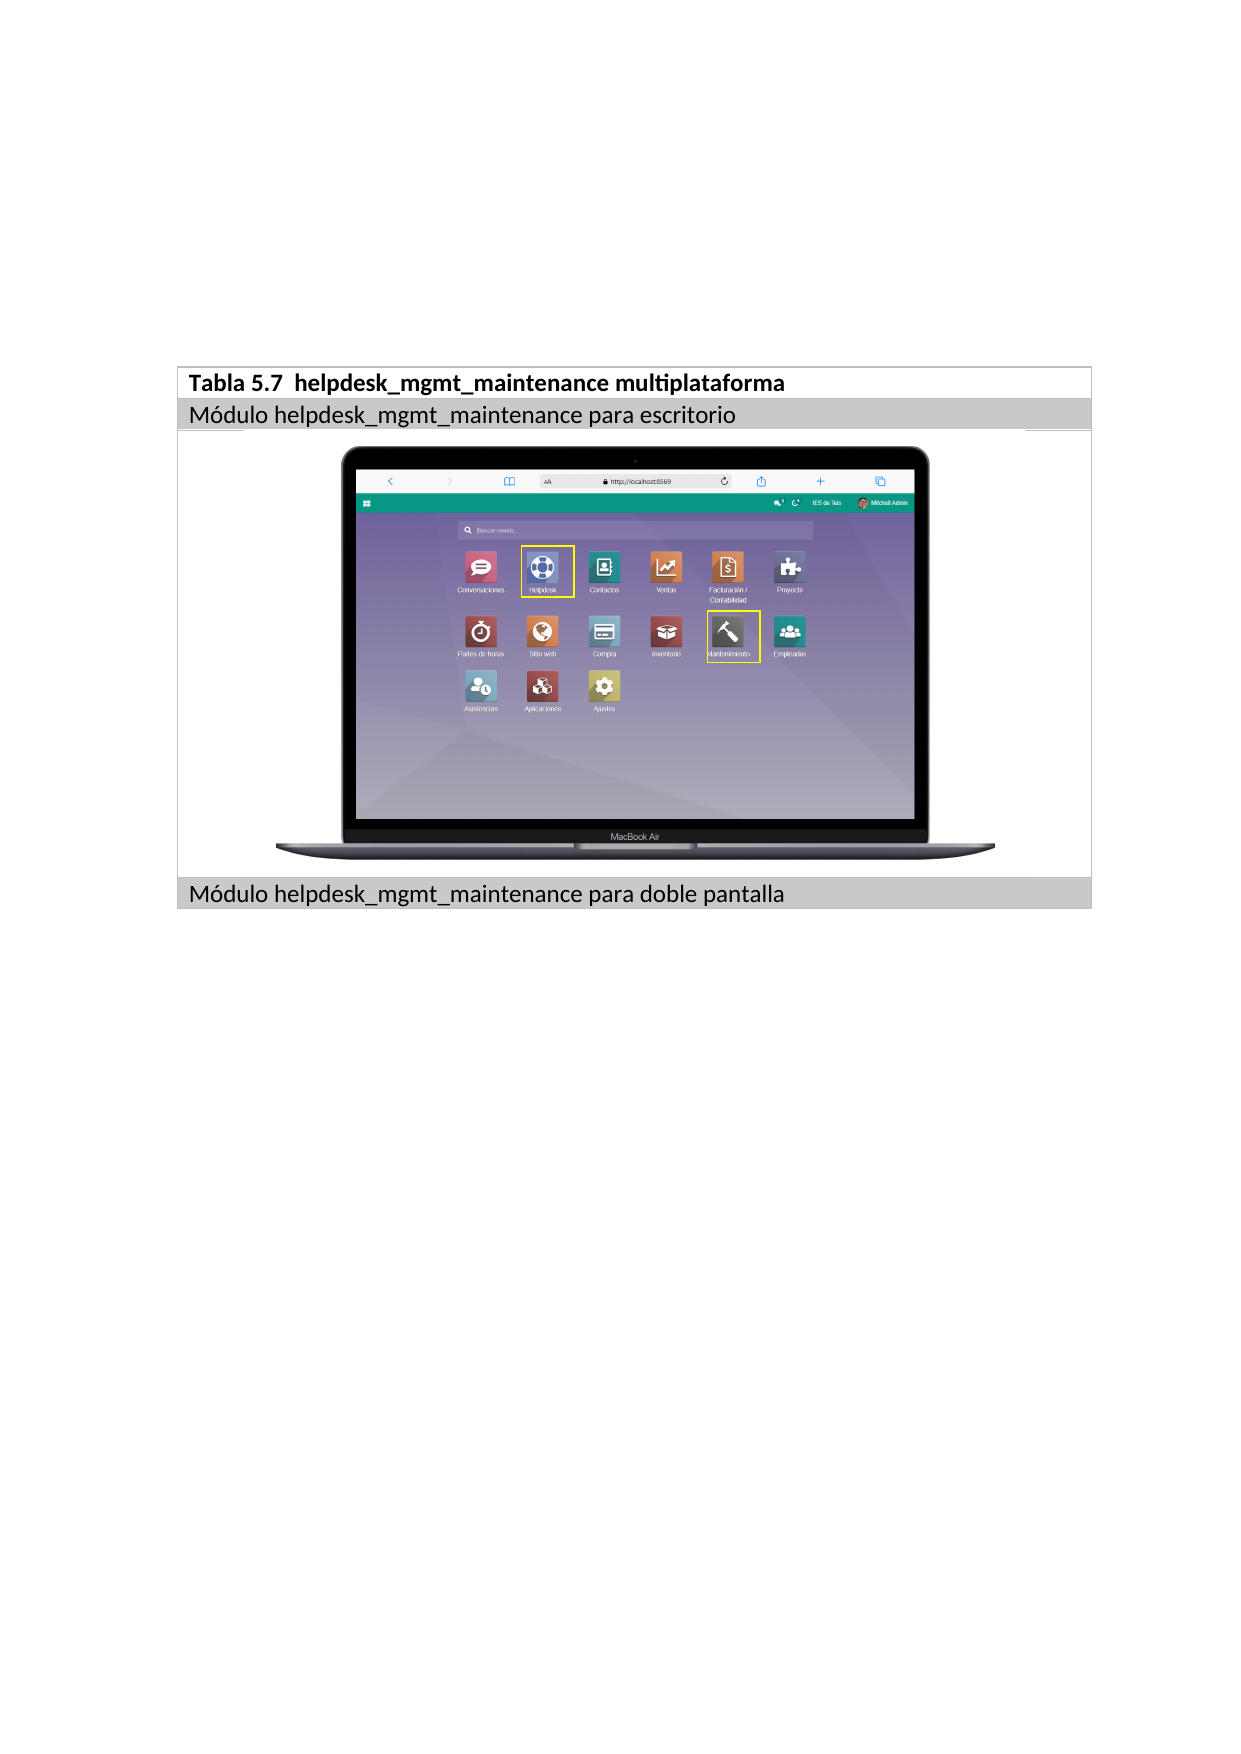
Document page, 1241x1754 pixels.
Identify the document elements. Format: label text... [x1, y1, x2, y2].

table_cell Módulo helpdesk_mgmt_maintenance para escritorio [178, 399, 1091, 429]
table_cell Módulo helpdesk_mgmt_maintenance para doble pantalla [178, 878, 1091, 908]
table_cell [1025, 431, 1091, 877]
table_header Tabla 5.7 helpdesk_mgmt_maintenance multiplataforma [178, 368, 1091, 398]
table_cell [178, 431, 244, 877]
